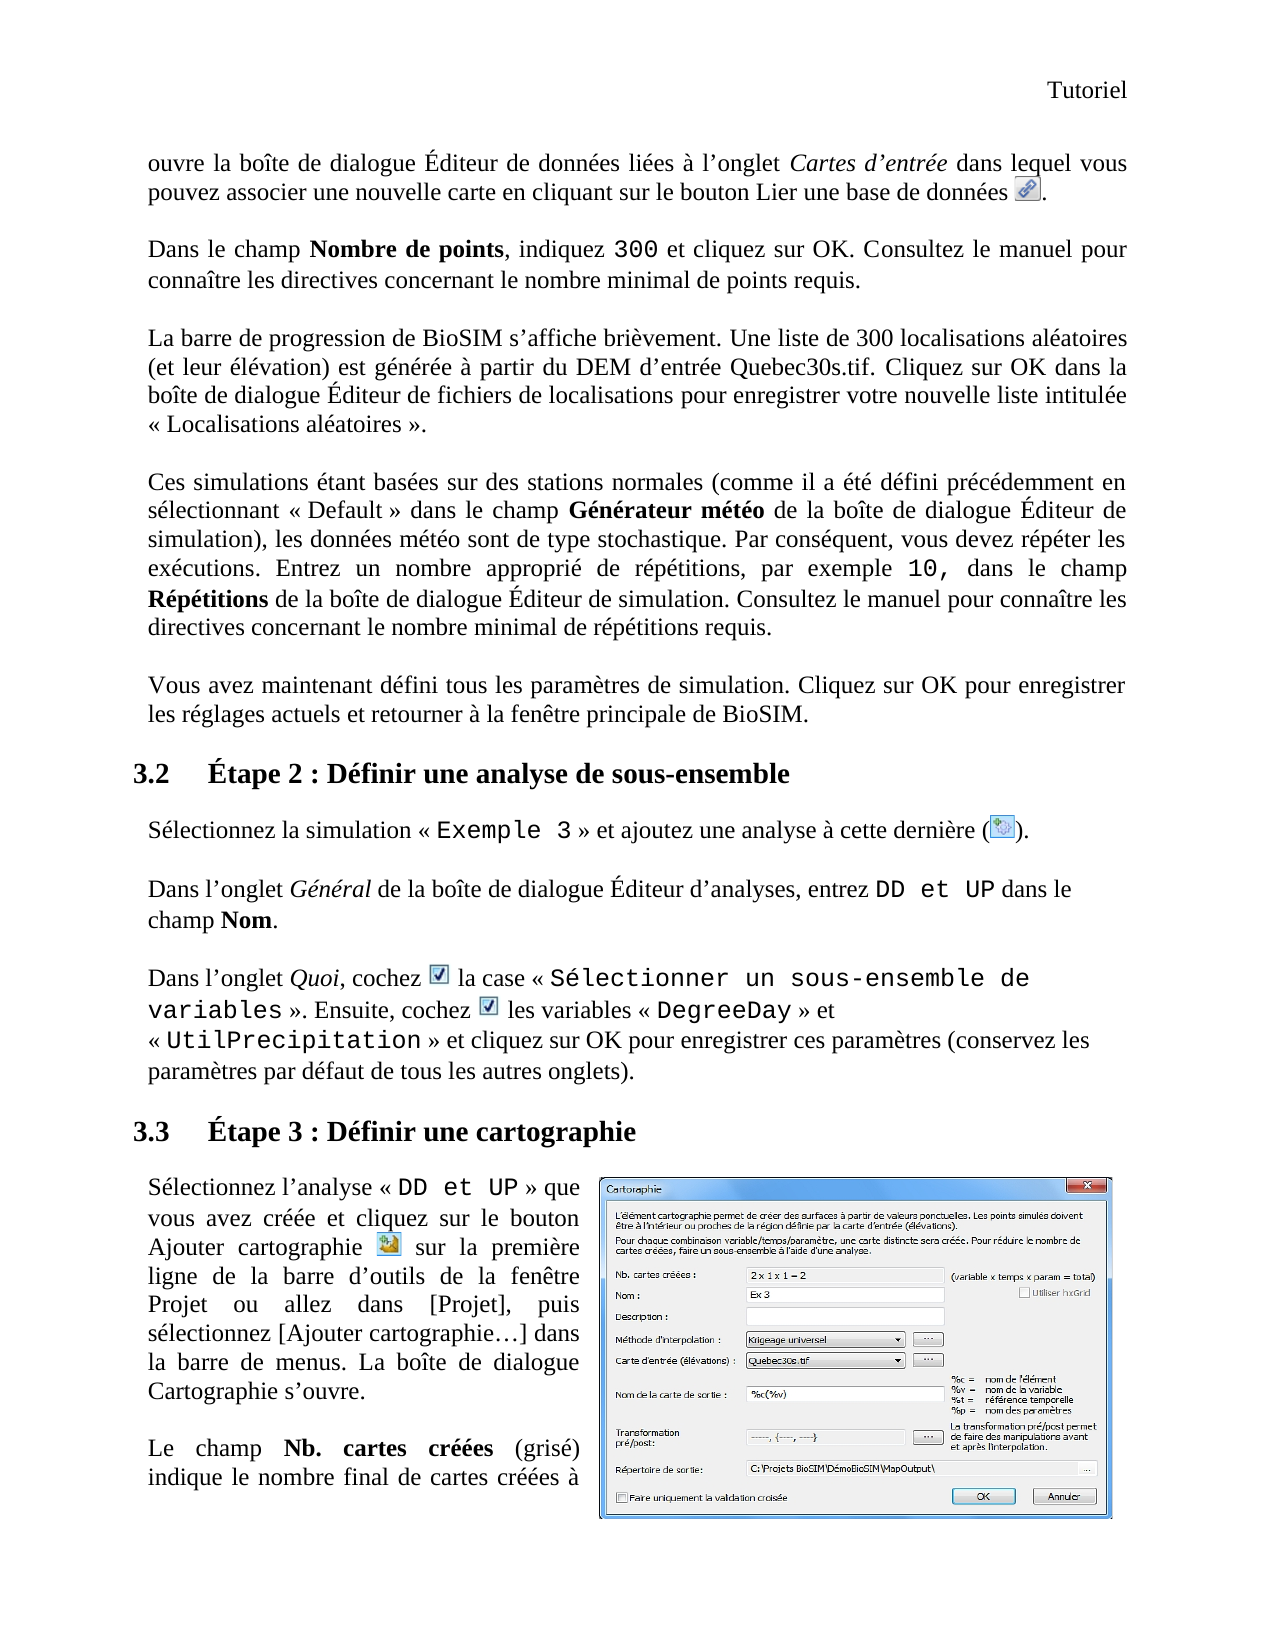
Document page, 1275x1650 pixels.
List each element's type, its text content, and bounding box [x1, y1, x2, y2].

text Dans l’onglet Quoi, cochez la case « Sélectionner un sous-ensemble de variables ». Ensuite, cochez les variables « DegreeDay » et « UtilPrecipitation » et cliquez sur OK pour enregistrer ces paramètres (conservez les paramètres par défaut de tous les autres onglets). [148, 963, 1127, 1085]
text Le champ Nb. cartes créées (grisé) indique le nombre final de cartes créées à [148, 1433, 599, 1491]
text Sélectionnez la simulation « Exemple 3 » et ajoutez une analyse à cette dernière (). [148, 815, 1127, 846]
picture [990, 815, 1015, 838]
picture [376, 1232, 402, 1256]
text La barre de progression de BioSIM s’affiche brièvement. Une liste de 300 localisations aléatoires (et leur élévation) est générée à partir du DEM d’entrée Quebec30s.tif. Cliquez sur OK dans la boîte de dialogue Éditeur de fichiers de localisations pour enregistrer votre nouvelle liste intitulée « Localisations aléatoires ». [148, 323, 1127, 438]
picture [427, 962, 452, 987]
text Sélectionnez l’analyse « DD et UP » que vous avez créée et cliquez sur le bouton Ajouter cartographie sur la première ligne de la barre d’outils de la fenêtre Projet ou allez dans [Projet], puis sélectionnez [Ajouter cartographie…] dans la barre de menus. La boîte de dialogue Cartographie s’ouvre. [148, 1172, 1127, 1404]
picture [599, 1177, 1113, 1519]
subtitle Étape 2 : Définir une analyse de sous-ensemble [133, 756, 1127, 790]
text Dans l’onglet Général de la boîte de dialogue Éditeur d’analyses, entrez DD et UP dans le champ Nom. [148, 874, 1127, 934]
text Dans le champ Nombre de points, indiquez 300 et cliquez sur OK. Consultez le manuel pour connaître les directives concernant le nombre minimal de points requis. [148, 234, 1127, 294]
text ouvre la boîte de dialogue Éditeur de données liées à l’onglet Cartes d’entrée dans lequel vous pouvez associer une nouvelle carte en cliquant sur le bouton Lier une base de données . [148, 148, 1127, 206]
picture [477, 994, 501, 1018]
text Vous avez maintenant défini tous les paramètres de simulation. Cliquez sur OK pour enregistrer les réglages actuels et retourner à la fenêtre principale de BioSIM. [148, 670, 1127, 727]
text Ces simulations étant basées sur des stations normales (comme il a été défini précédemment en sélectionnant « Default » dans le champ Générateur météo de la boîte de dialogue Éditeur de simulation), les données météo sont de type stochastique. Par conséquent, vous devez répéter les exécutions. Entrez un nombre approprié de répétitions, par exemple 10, dans le champ Répétitions de la boîte de dialogue Éditeur de simulation. Consultez le manuel pour connaître les directives concernant le nombre minimal de répétitions requis. [148, 467, 1127, 641]
picture [1014, 176, 1041, 201]
subtitle Étape 3 : Définir une cartographie [133, 1114, 1127, 1147]
